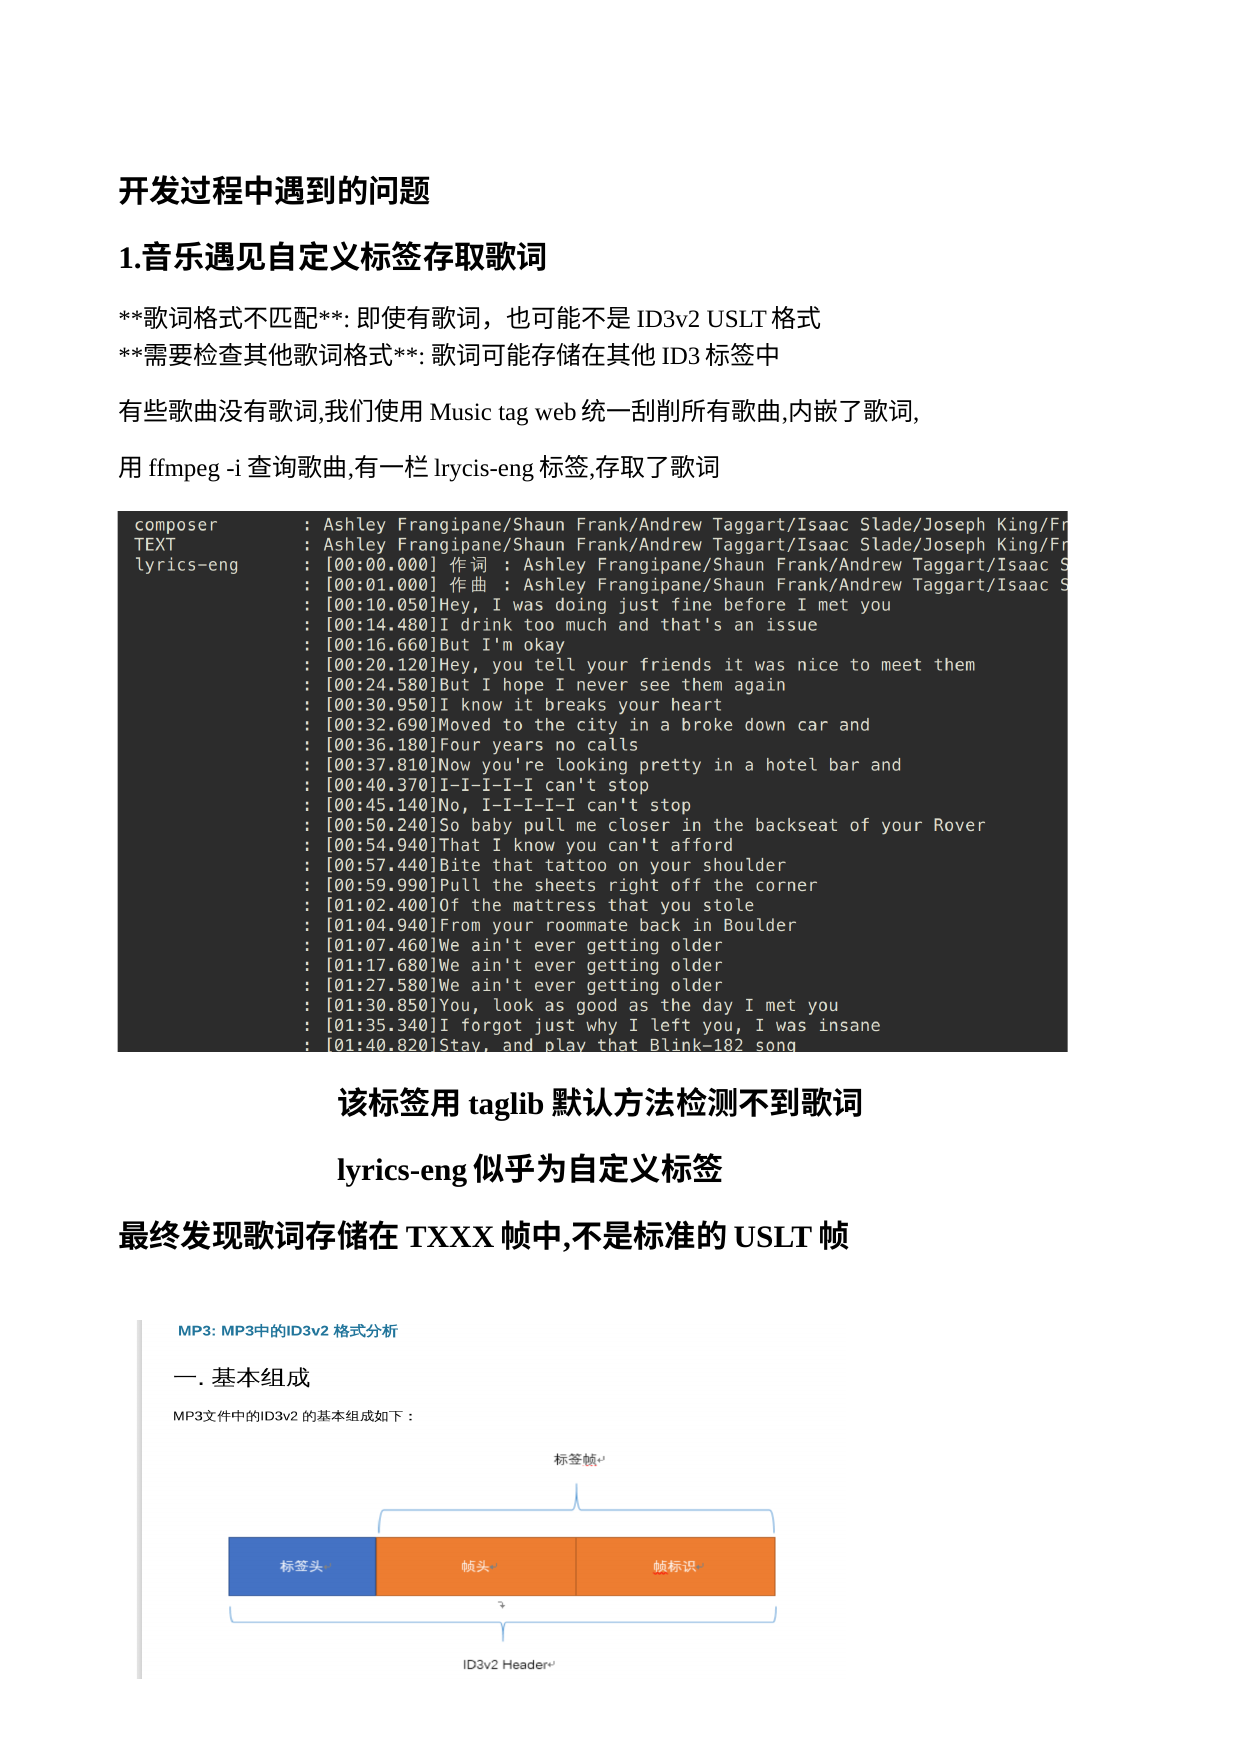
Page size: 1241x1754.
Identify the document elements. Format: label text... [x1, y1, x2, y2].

text 最终发现歌词存储在TXXX帧中,不是标准的USLT帧 [118, 1211, 1122, 1256]
picture [136, 1320, 846, 1679]
text 开发过程中遇到的问题 [118, 166, 1122, 211]
text 1.音乐遇见自定义标签存取歌词 [118, 232, 1122, 277]
picture [117, 511, 1068, 1052]
text **需要检查其他歌词格式**: 歌词可能存储在其他ID3标签中 [118, 335, 1122, 371]
text 有些歌曲没有歌词,我们使用Music tag web统一刮削所有歌曲,内嵌了歌词, [118, 391, 1122, 428]
text **歌词格式不匹配**: 即使有歌词，也可能不是ID3v2 USLT格式 [118, 299, 1122, 335]
text 该标签用taglib默认方法检测不到歌词 [118, 504, 1122, 1123]
text lyrics-eng似乎为自定义标签 [118, 1144, 1122, 1190]
text 用ffmpeg -i 查询歌曲,有一栏lrycis-eng标签,存取了歌词 [118, 448, 1122, 484]
